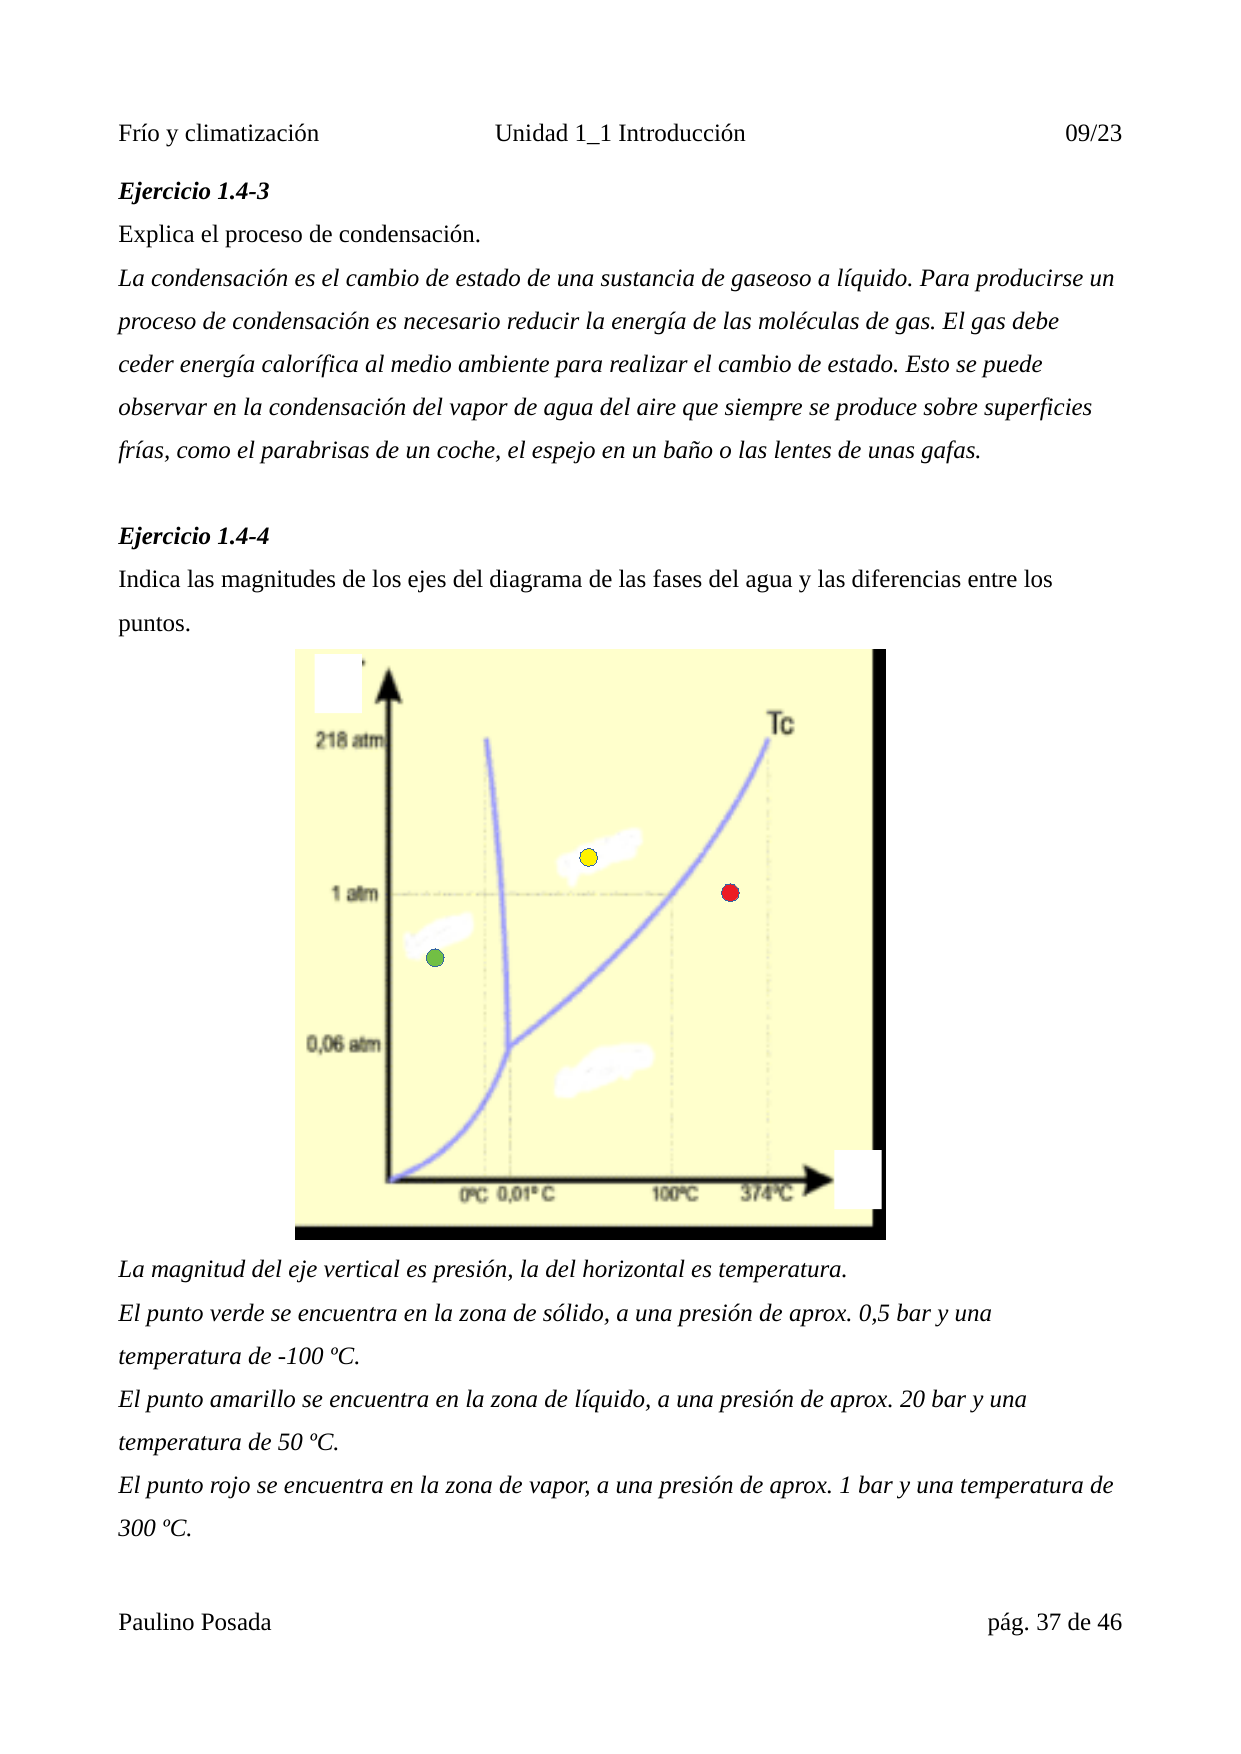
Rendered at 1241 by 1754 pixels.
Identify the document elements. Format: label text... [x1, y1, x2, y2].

text El punto amarillo se encuentra en la zona de líquido, a una presión de aprox. 20 bar y una temperatura de 50 ºC. [118, 1384, 1122, 1456]
text La magnitud del eje vertical es presión, la del horizontal es temperatura. [118, 1254, 1122, 1283]
text La condensación es el cambio de estado de una sustancia de gaseoso a líquido. Para producirse un proceso de condensación es necesario reducir la energía de las moléculas de gas. El gas debe ceder energía calorífica al medio ambiente para realizar el cambio de estado. Esto se puede observar en la condensación del vapor de agua del aire que siempre se produce sobre superficies frías, como el parabrisas de un coche, el espejo en un baño o las lentes de unas gafas. [118, 263, 1122, 464]
text Ejercicio 1.4-3 [118, 176, 1122, 205]
text Indica las magnitudes de los ejes del diagrama de las fases del agua y las diferencias entre los puntos. [118, 564, 1122, 636]
text Ejercicio 1.4-4 [118, 521, 1122, 550]
text El punto rojo se encuentra en la zona de vapor, a una presión de aprox. 1 bar y una temperatura de 300 ºC. [118, 1470, 1122, 1542]
text El punto verde se encuentra en la zona de sólido, a una presión de aprox. 0,5 bar y una temperatura de -100 ºC. [118, 1298, 1122, 1369]
text Explica el proceso de condensación. [118, 219, 1122, 248]
picture [295, 649, 886, 1240]
